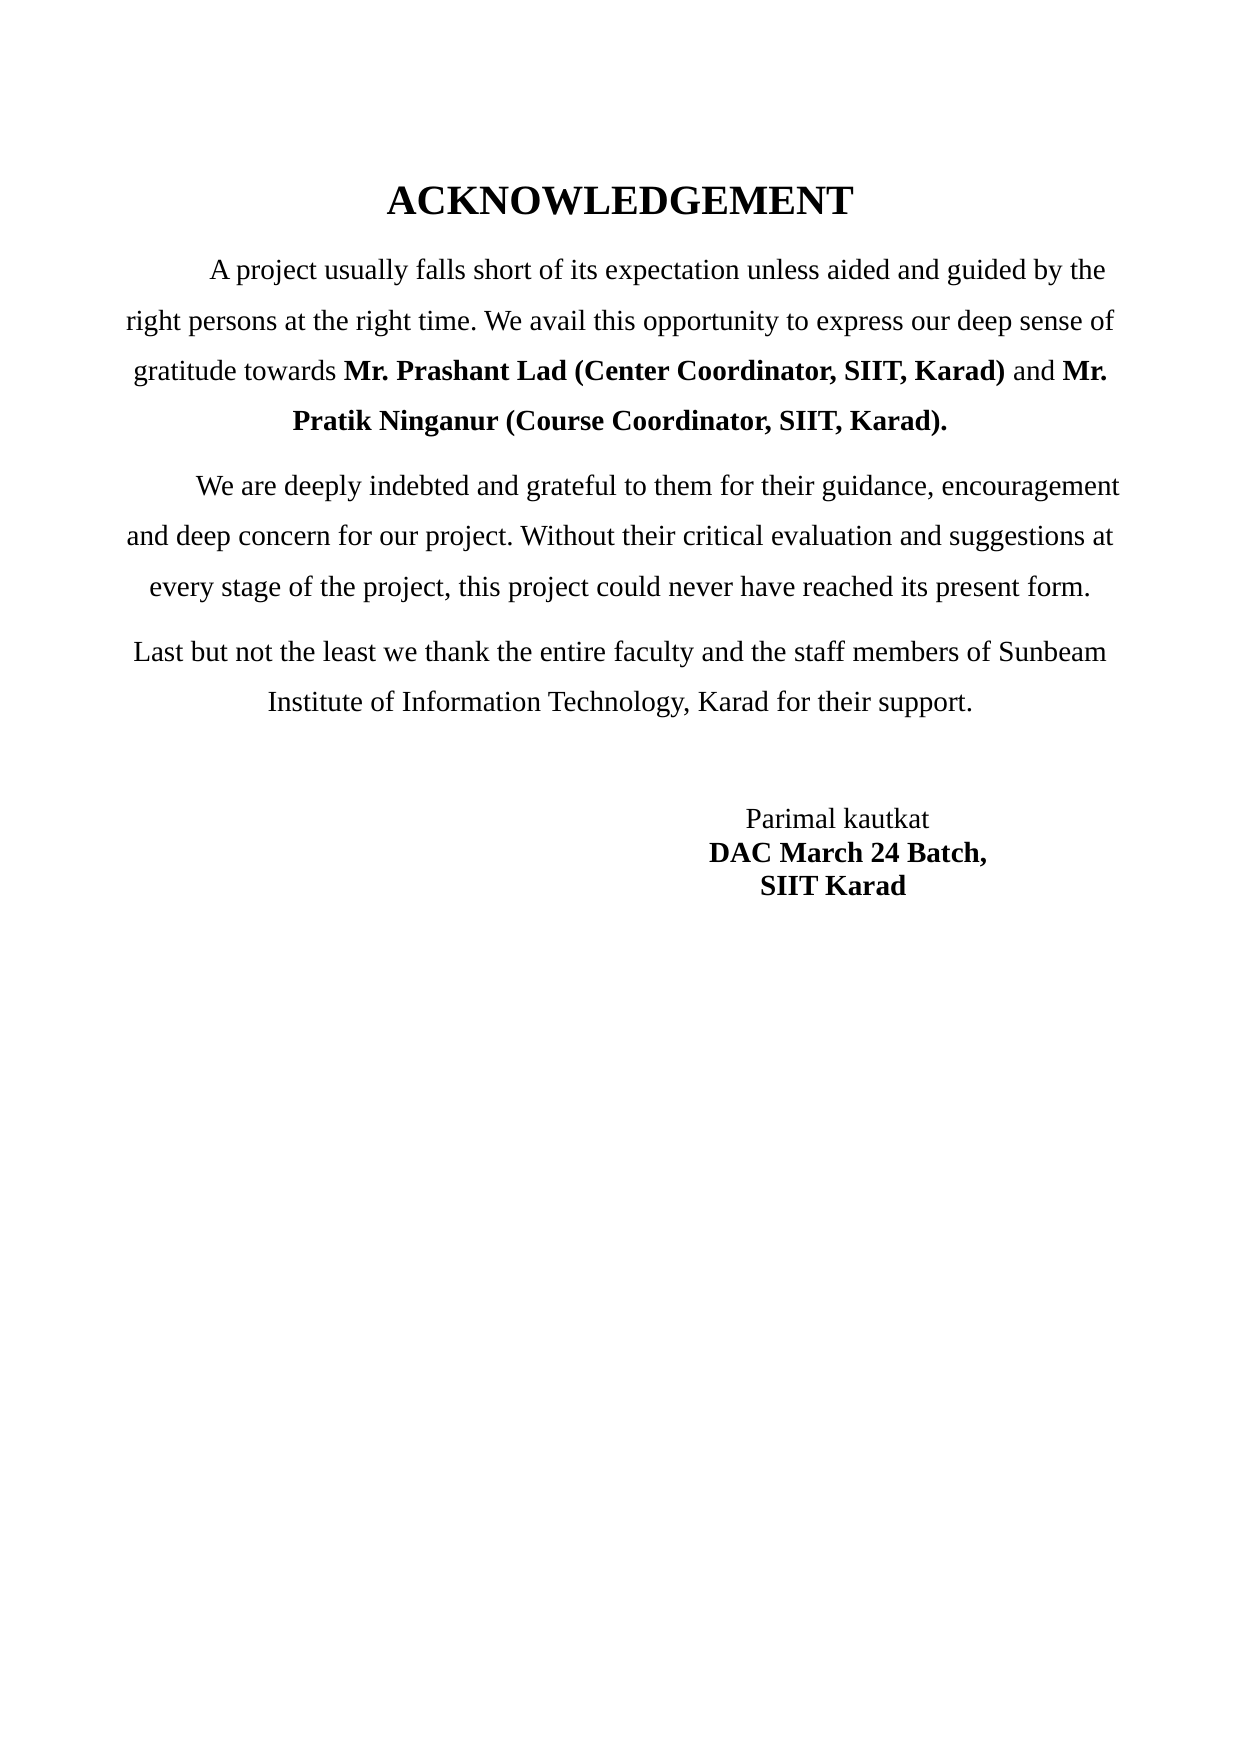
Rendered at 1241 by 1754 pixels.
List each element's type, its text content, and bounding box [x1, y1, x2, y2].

text ACKNOWLEDGEMENT [118, 176, 1122, 223]
text SIIT Karad [118, 868, 1122, 902]
text Last but not the least we thank the entire faculty and the staff members of Sunbeam Institute of Information Technology, Karad for their support. [118, 634, 1122, 717]
text DAC March 24 Batch, [118, 835, 1122, 868]
text We are deeply indebted and grateful to them for their guidance, encouragement and deep concern for our project. Without their critical evaluation and suggestions at every stage of the project, this project could never have reached its present form. [118, 468, 1122, 602]
text Parimal kautkat [118, 801, 1122, 835]
text A project usually falls short of its expectation unless aided and guided by the right persons at the right time. We avail this opportunity to express our deep sense of gratitude towards Mr. Prashant Lad (Center Coordinator, SIIT, Karad) and Mr. Pratik Ninganur (Course Coordinator, SIIT, Karad). [118, 252, 1122, 437]
